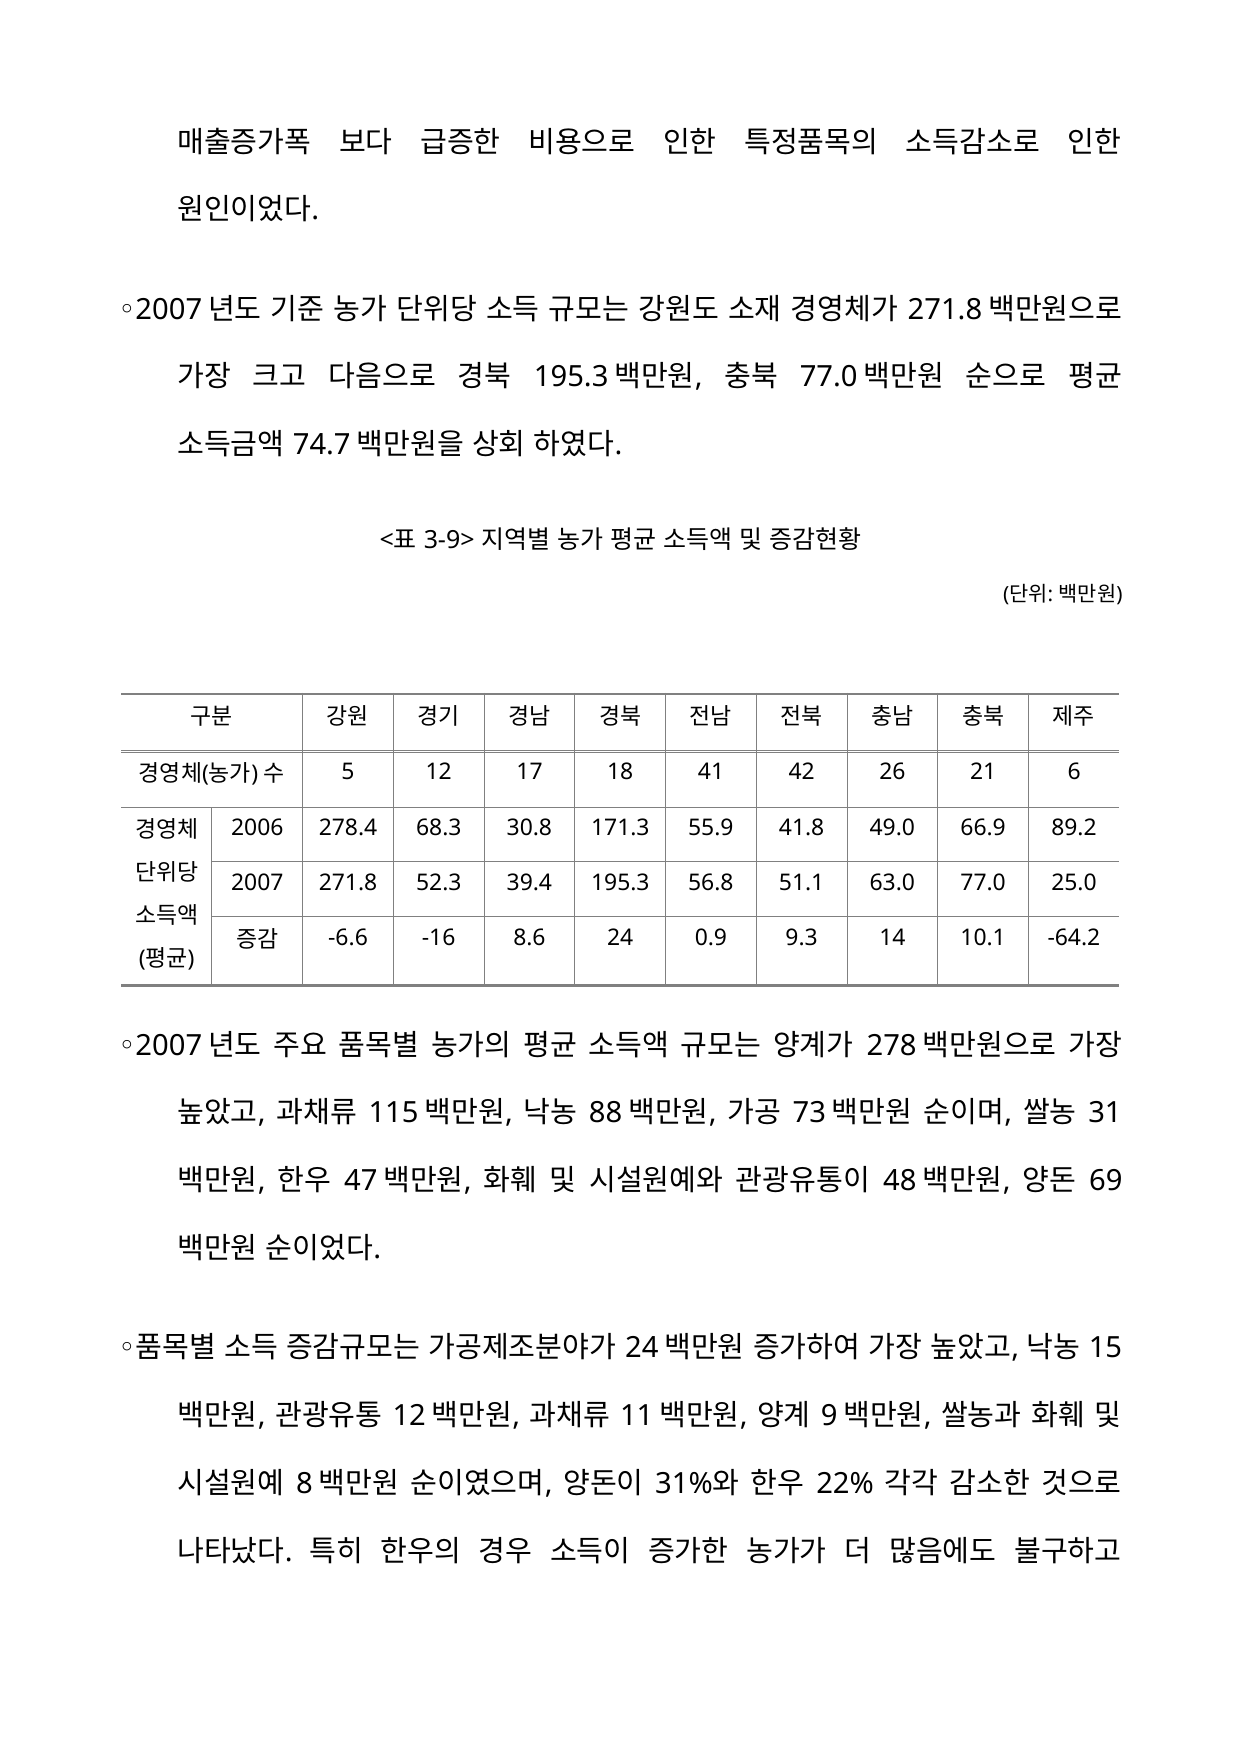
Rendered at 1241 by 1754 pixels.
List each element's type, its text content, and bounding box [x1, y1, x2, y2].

table_cell 171.3 [575, 808, 665, 861]
table_cell 39.4 [485, 862, 574, 916]
table_cell 6 [1029, 753, 1119, 807]
table_header 경남 [485, 695, 574, 749]
text 매출증가폭 보다 급증한 비용으로 인한 특정품목의 소득감소로 인한 원인이었다. [118, 118, 1122, 228]
table_cell 12 [394, 753, 484, 807]
table_cell 271.8 [303, 862, 393, 916]
table_cell 5 [303, 753, 393, 807]
table_header 강원 [303, 695, 393, 749]
table_cell 195.3 [575, 862, 665, 916]
table_cell 89.2 [1029, 808, 1119, 861]
table_cell 2006 [212, 808, 302, 861]
table_cell 26 [848, 753, 937, 807]
table_header 전북 [757, 695, 847, 749]
table_cell 66.9 [938, 808, 1028, 861]
table_header 충남 [848, 695, 937, 749]
table_cell 17 [485, 753, 574, 807]
table_cell 41 [666, 753, 756, 807]
table_cell 51.1 [757, 862, 847, 916]
table_header 경기 [394, 695, 484, 749]
table_cell 18 [575, 753, 665, 807]
table_cell 278.4 [303, 808, 393, 861]
table_header 제주 [1029, 695, 1119, 749]
table_cell 25.0 [1029, 862, 1119, 916]
table_header 경북 [575, 695, 665, 749]
table_cell 55.9 [666, 808, 756, 861]
table_cell 경영체 단위당 소득액 (평균) [121, 808, 211, 984]
table_cell 24 [575, 917, 665, 984]
table_cell -6.6 [303, 917, 393, 984]
text <표 3-9> 지역별 농가 평균 소득액 및 증감현황 [118, 520, 1122, 556]
text ◦2007년도 주요 품목별 농가의 평균 소득액 규모는 양계가 278백만원으로 가장 높았고, 과채류 115백만원, 낙농 88백만원, 가공 73백만원 순이며, 쌀농 31백만원, 한우 47백만원, 화훼 및 시설원예와 관광유통이 48백만원, 양돈 69백만원 순이었다. [118, 1021, 1122, 1267]
table_cell 41.8 [757, 808, 847, 861]
table_cell 49.0 [848, 808, 937, 861]
table_cell 14 [848, 917, 937, 984]
table_cell 9.3 [757, 917, 847, 984]
table_cell 68.3 [394, 808, 484, 861]
table_cell 0.9 [666, 917, 756, 984]
table_cell 10.1 [938, 917, 1028, 984]
table_cell -16 [394, 917, 484, 984]
table_cell 30.8 [485, 808, 574, 861]
table_cell 21 [938, 753, 1028, 807]
text ◦2007년도 기준 농가 단위당 소득 규모는 강원도 소재 경영체가 271.8백만원으로 가장 크고 다음으로 경북 195.3백만원, 충북 77.0백만원 순으로 평균 소득금액 74.7백만원을 상회 하였다. [118, 285, 1122, 463]
text (단위: 백만원) [118, 578, 1122, 608]
text ◦품목별 소득 증감규모는 가공제조분야가 24백만원 증가하여 가장 높았고, 낙농 15백만원, 관광유통 12백만원, 과채류 11백만원, 양계 9백만원, 쌀농과 화훼 및 시설원예 8백만원 순이였으며, 양돈이 31%와 한우 22% 각각 감소한 것으로 나타났다. 특히 한우의 경우 소득이 증가한 농가가 더 많음에도 불구하고 [118, 1324, 1122, 1569]
table_cell 증감 [212, 917, 302, 984]
table_cell 56.8 [666, 862, 756, 916]
table_cell 63.0 [848, 862, 937, 916]
table_cell -64.2 [1029, 917, 1119, 984]
table_header 구분 [121, 695, 302, 749]
table_cell 경영체(농가) 수 [121, 753, 302, 807]
table_cell 77.0 [938, 862, 1028, 916]
table_header 충북 [938, 695, 1028, 749]
table_header 전남 [666, 695, 756, 749]
table_cell 2007 [212, 862, 302, 916]
table_cell 8.6 [485, 917, 574, 984]
table_cell 52.3 [394, 862, 484, 916]
table_cell 42 [757, 753, 847, 807]
